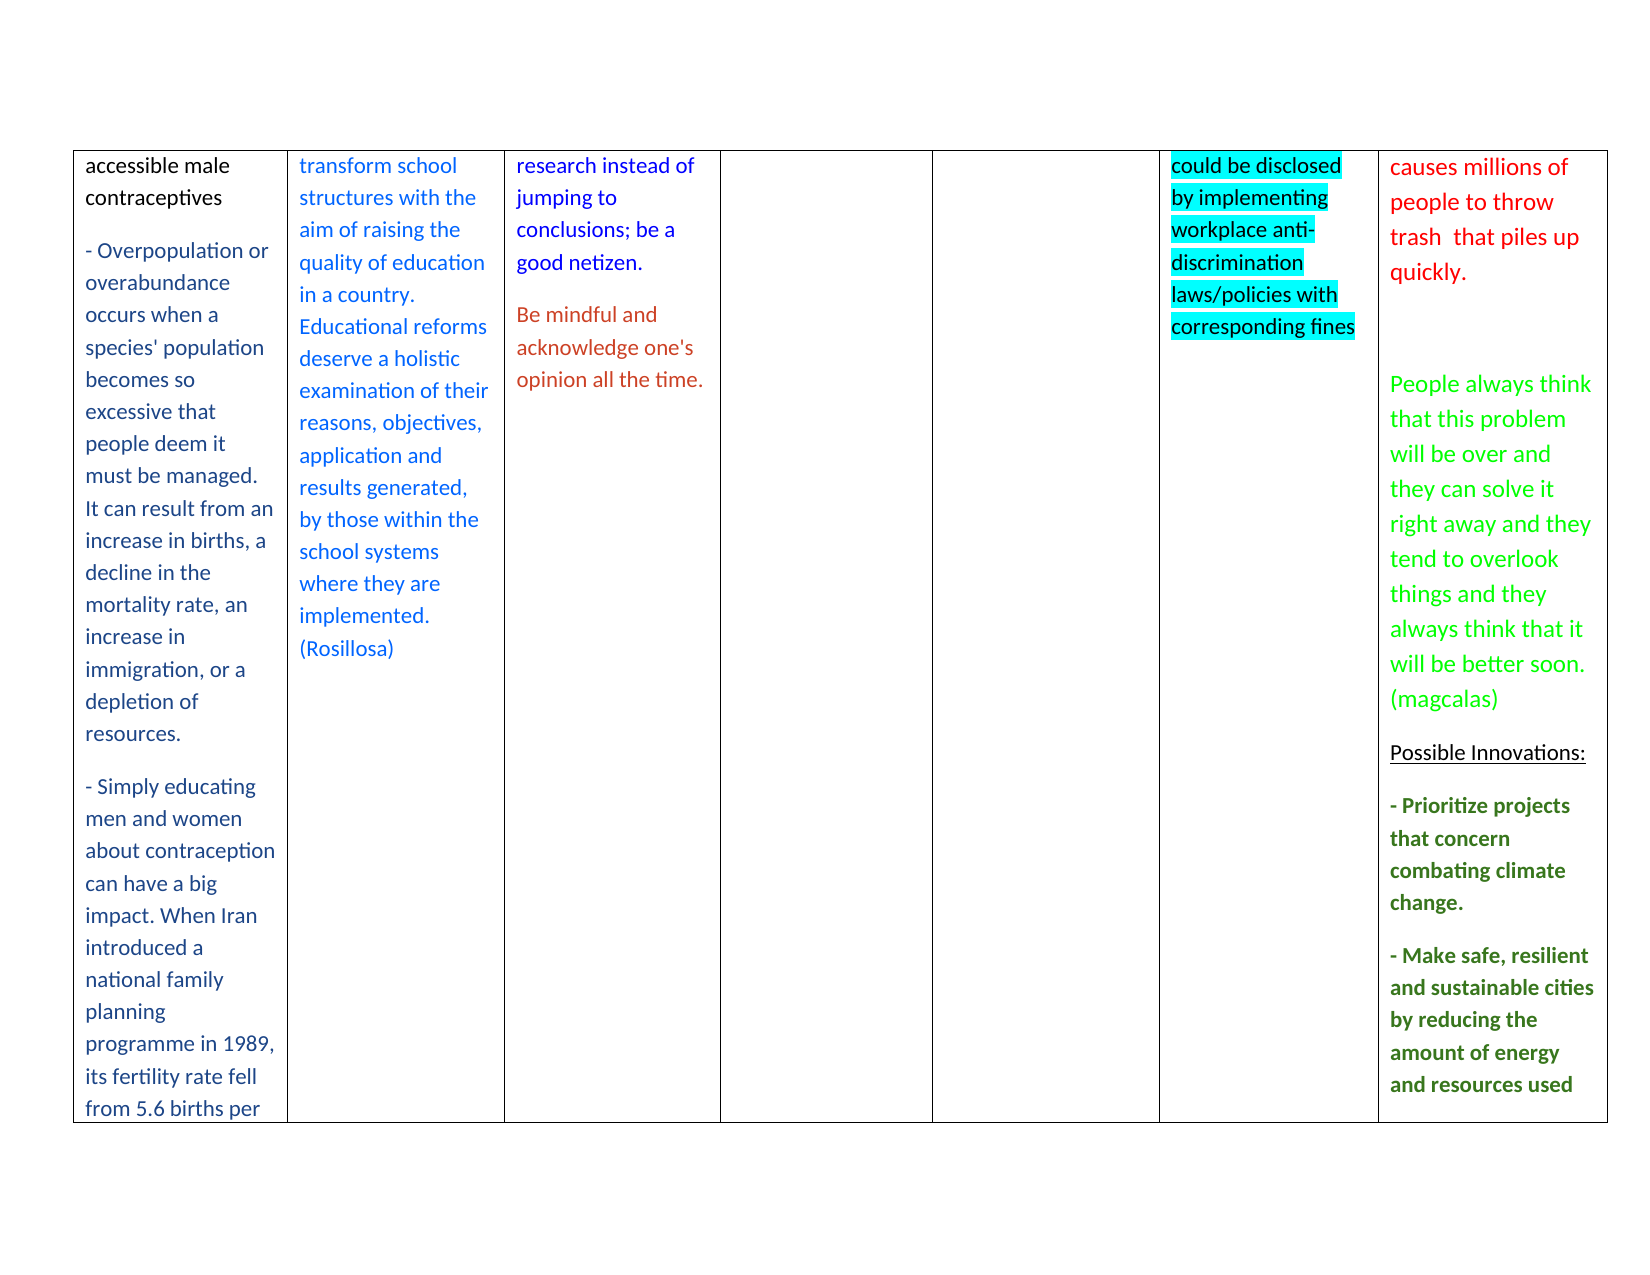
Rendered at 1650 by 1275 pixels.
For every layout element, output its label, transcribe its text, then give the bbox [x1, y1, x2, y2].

table_cell [721, 151, 932, 1122]
table_cell research instead of jumping to conclusions; be a good netizen. Be mindful and acknowledge one's opinion all the time. [505, 151, 720, 1122]
table_cell transform school structures with the aim of raising the quality of education in a country. Educational reforms deserve a holistic examination of their reasons, objectives, application and results generated, by those within the school systems where they are implemented. (Rosillosa) [288, 151, 504, 1122]
table_cell causes millions of people to throw trash that piles up quickly. People always think that this problem will be over and they can solve it right away and they tend to overlook things and they always think that it will be better soon.(magcalas) Possible Innovations: - Prioritize projects that concern combating climate change. - Make safe, resilient and sustainable cities by reducing the amount of energy and resources used [1379, 151, 1607, 1122]
table_cell could be disclosed by implementing workplace anti-discrimination laws/policies with corresponding fines [1160, 151, 1378, 1122]
table_cell accessible male contraceptives - Overpopulation or overabundance occurs when a species' population becomes so excessive that people deem it must be managed. It can result from an increase in births, a decline in the mortality rate, an increase in immigration, or a depletion of resources. - Simply educating men and women about contraception can have a big impact. When Iran introduced a national family planning programme in 1989, its fertility rate fell from 5.6 births per [74, 151, 287, 1122]
table_cell [933, 151, 1159, 1122]
